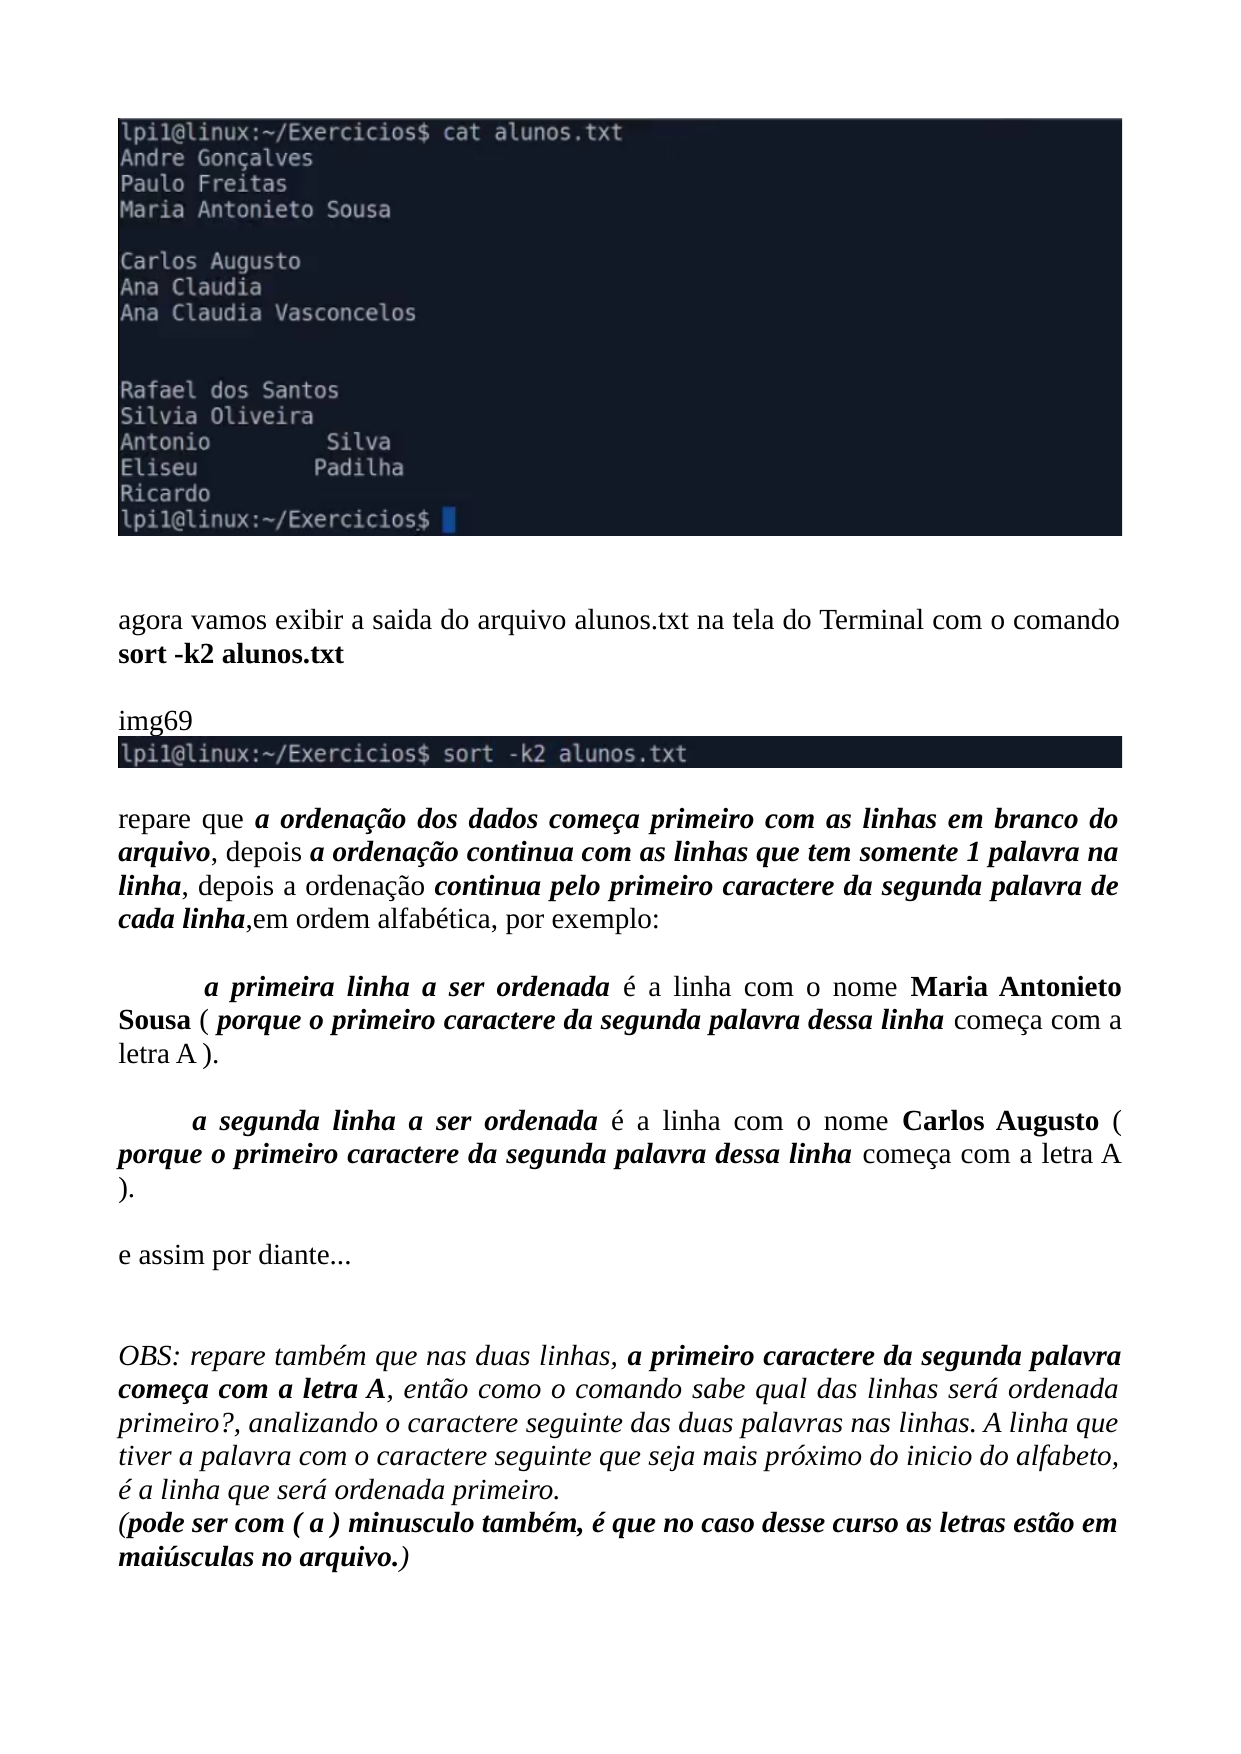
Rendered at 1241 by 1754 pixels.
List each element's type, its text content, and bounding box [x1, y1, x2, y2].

picture [118, 118, 1123, 536]
picture [118, 736, 1123, 768]
text e assim por diante... [118, 1237, 1122, 1271]
text img69 [118, 703, 1122, 736]
text agora vamos exibir a saida do arquivo alunos.txt na tela do Terminal com o comando sort -k2 alunos.txt [118, 602, 1122, 669]
text a segunda linha a ser ordenada é a linha com o nome Carlos Augusto ( porque o primeiro caractere da segunda palavra dessa linha começa com a letra A ). [118, 1103, 1122, 1203]
text repare que a ordenação dos dados começa primeiro com as linhas em branco do arquivo, depois a ordenação continua com as linhas que tem somente 1 palavra na linha, depois a ordenação continua pelo primeiro caractere da segunda palavra de cada linha,em ordem alfabética, por exemplo: [118, 801, 1122, 935]
text (pode ser com ( a ) minusculo também, é que no caso desse curso as letras estão em maiúsculas no arquivo.) [118, 1505, 1122, 1572]
text a primeira linha a ser ordenada é a linha com o nome Maria Antonieto Sousa ( porque o primeiro caractere da segunda palavra dessa linha começa com a letra A ). [118, 969, 1122, 1069]
text OBS: repare também que nas duas linhas, a primeiro caractere da segunda palavra começa com a letra A, então como o comando sabe qual das linhas será ordenada primeiro?, analizando o caractere seguinte das duas palavras nas linhas. A linha que tiver a palavra com o caractere seguinte que seja mais próximo do inicio do alfabeto, é a linha que será ordenada primeiro. [118, 1338, 1122, 1505]
